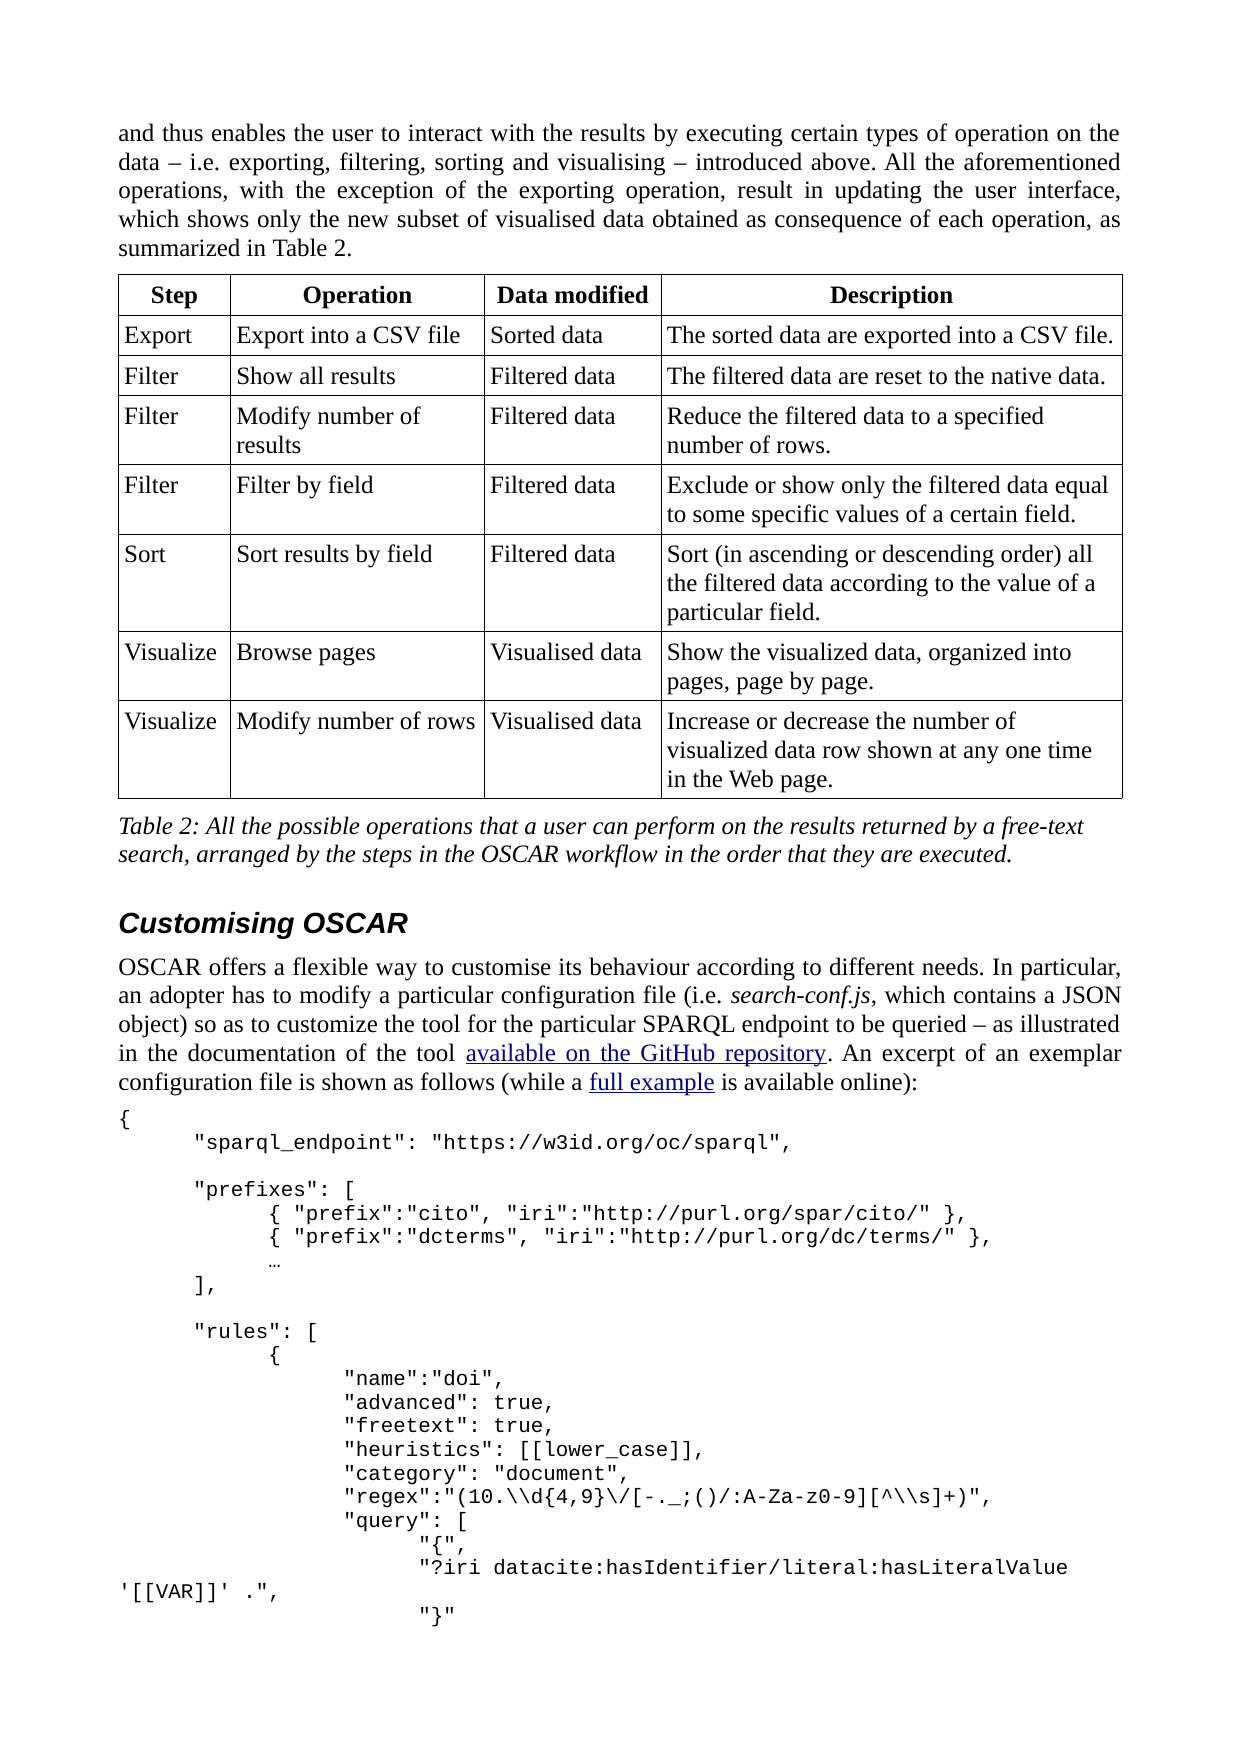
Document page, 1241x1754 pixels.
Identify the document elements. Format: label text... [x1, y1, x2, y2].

table_cell Modify number of results [231, 396, 484, 464]
text OSCAR offers a flexible way to customise its behaviour according to different needs. In particular, an adopter has to modify a particular configuration file (i.e. search-conf.js, which contains a JSON object) so as to customize the tool for the particular SPARQL endpoint to be queried – as illustrated in the documentation of the tool available on the GitHub repository. An excerpt of an exemplar configuration file is shown as follows (while a full example is available online): [118, 952, 1122, 1096]
table_header Step [119, 275, 230, 315]
table_cell Visualize [119, 701, 230, 798]
text { [118, 1344, 1122, 1368]
table_cell Show the visualized data, organized into pages, page by page. [662, 632, 1122, 700]
table_cell Filter [119, 356, 230, 395]
table_cell Exclude or show only the filtered data equal to some specific values of a certain field. [662, 465, 1122, 533]
text "query": [ [118, 1510, 1122, 1534]
text "regex":"(10.\\d{4,9}\/[-._;()/:A-Za-z0-9][^\\s]+)", [118, 1486, 1122, 1510]
text "{", [118, 1534, 1122, 1557]
text "prefixes": [ [118, 1179, 1122, 1203]
text "advanced": true, [118, 1392, 1122, 1415]
text { "prefix":"dcterms", "iri":"http://purl.org/dc/terms/" }, [118, 1226, 1122, 1250]
text "sparql_endpoint": "https://w3id.org/oc/sparql", [118, 1132, 1122, 1155]
table_header Description [662, 275, 1122, 315]
text { [118, 1108, 1122, 1132]
text "name":"doi", [118, 1368, 1122, 1392]
table_cell Sort [119, 535, 230, 631]
table_cell Sorted data [485, 316, 661, 355]
text and thus enables the user to interact with the results by executing certain types of operation on the data – i.e. exporting, filtering, sorting and visualising – introduced above. All the aforementioned operations, with the exception of the exporting operation, result in updating the user interface, which shows only the new subset of visualised data obtained as consequence of each operation, as summarized in Table 2. [118, 118, 1122, 262]
table_cell Modify number of rows [231, 701, 484, 798]
text "heuristics": [[lower_case]], [118, 1439, 1122, 1463]
text … [118, 1250, 1122, 1273]
table_cell Export [119, 316, 230, 355]
table_cell Sort results by field [231, 535, 484, 631]
table_cell Filter by field [231, 465, 484, 533]
table_cell Visualised data [485, 632, 661, 700]
text "rules": [ [118, 1321, 1122, 1344]
text "}" [118, 1604, 1122, 1628]
table_cell The filtered data are reset to the native data. [662, 356, 1122, 395]
table_cell Filter [119, 396, 230, 464]
table_cell Filtered data [485, 465, 661, 533]
table_cell Browse pages [231, 632, 484, 700]
text { "prefix":"cito", "iri":"http://purl.org/spar/cito/" }, [118, 1203, 1122, 1226]
table_cell Filtered data [485, 356, 661, 395]
table_cell Filter [119, 465, 230, 533]
table_cell Visualize [119, 632, 230, 700]
table_cell Increase or decrease the number of visualized data row shown at any one time in the Web page. [662, 701, 1122, 798]
text "?iri datacite:hasIdentifier/literal:hasLiteralValue '[[VAR]]' .", [118, 1557, 1122, 1604]
table_cell Reduce the filtered data to a specified number of rows. [662, 396, 1122, 464]
table_cell The sorted data are exported into a CSV file. [662, 316, 1122, 355]
text "category": "document", [118, 1463, 1122, 1486]
table_cell Show all results [231, 356, 484, 395]
table_cell Filtered data [485, 396, 661, 464]
table_cell Export into a CSV file [231, 316, 484, 355]
table_header Data modified [485, 275, 661, 315]
table_cell Visualised data [485, 701, 661, 798]
subtitle Customising OSCAR [118, 906, 1122, 939]
table_header Operation [231, 275, 484, 315]
text "freetext": true, [118, 1415, 1122, 1439]
table_cell Filtered data [485, 535, 661, 631]
table_cell Sort (in ascending or descending order) all the filtered data according to the value of a particular field. [662, 535, 1122, 631]
text ], [118, 1273, 1122, 1297]
text Table 2: All the possible operations that a user can perform on the results returned by a free-text search, arranged by the steps in the OSCAR workflow in the order that they are executed. [118, 811, 1122, 868]
